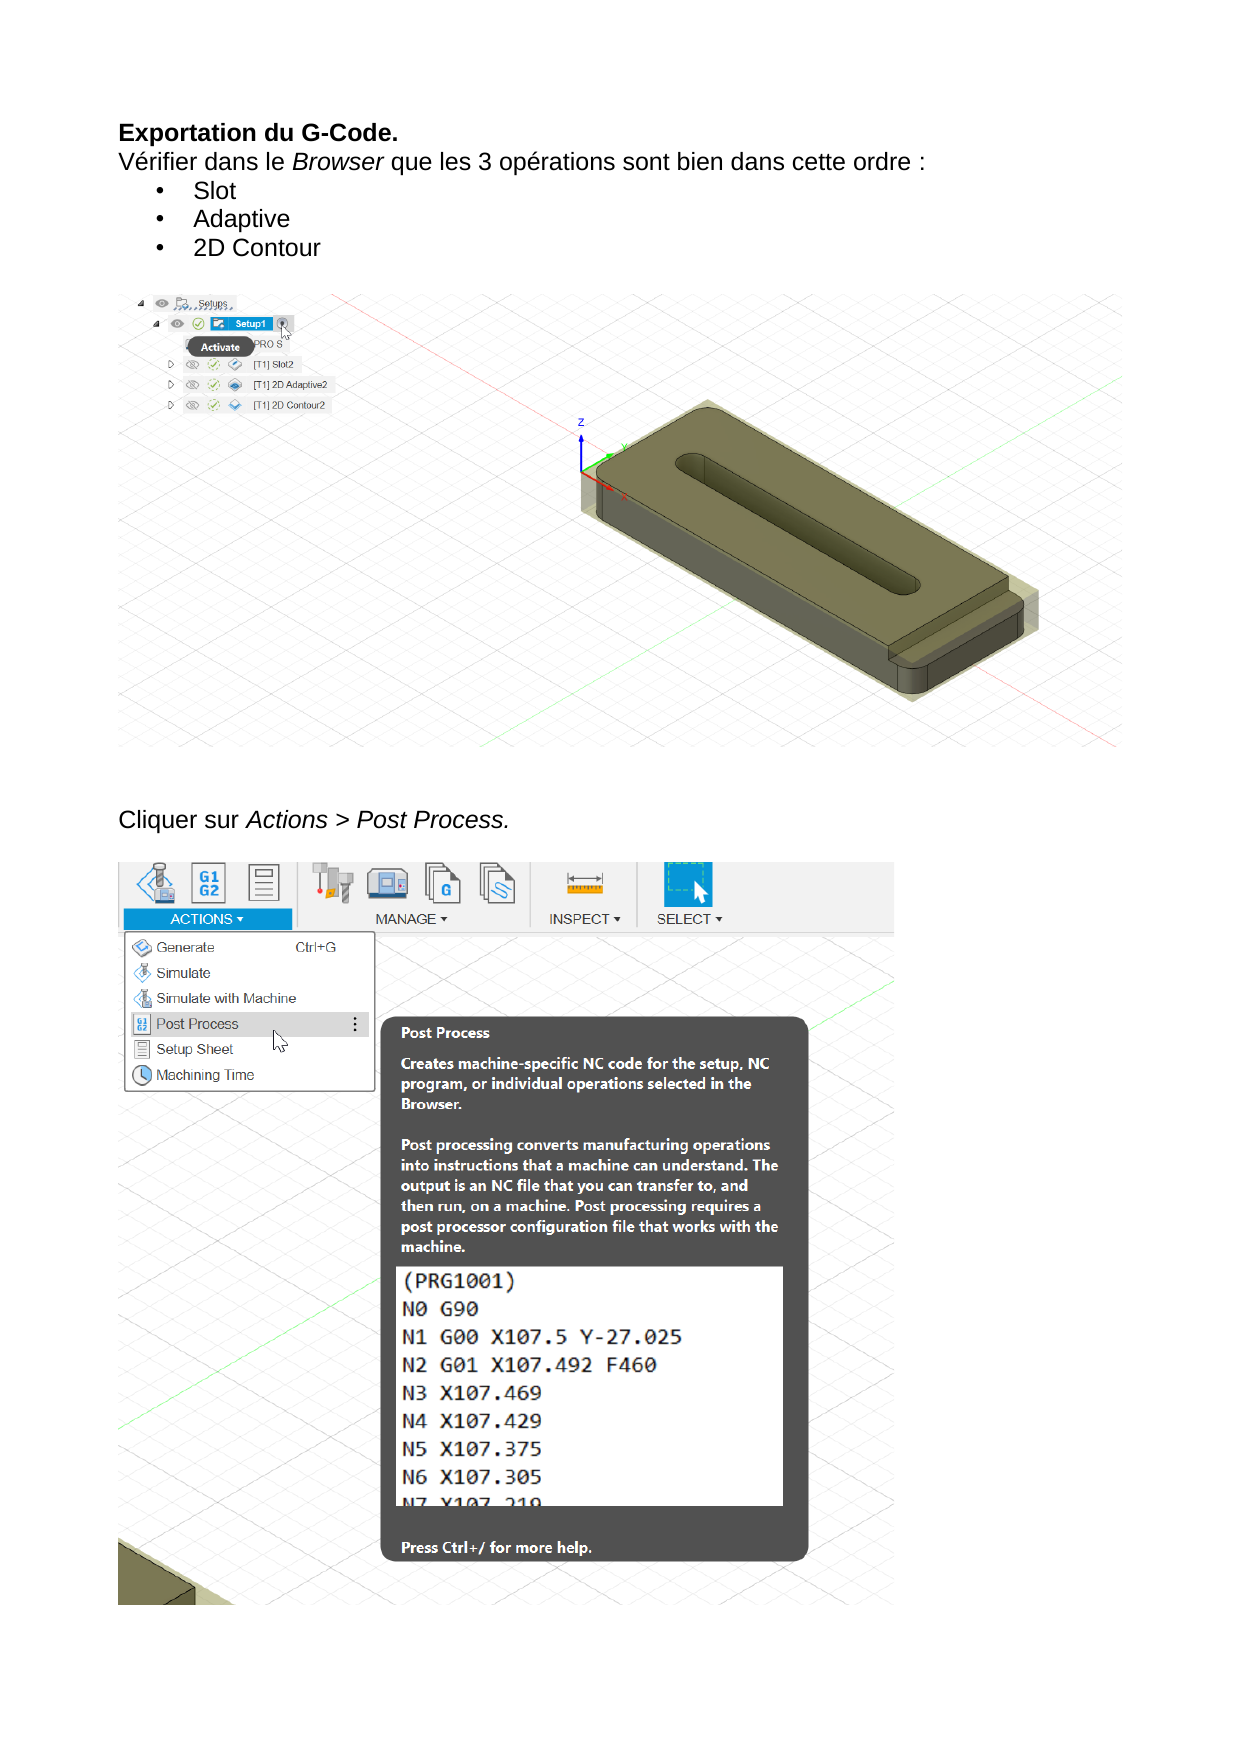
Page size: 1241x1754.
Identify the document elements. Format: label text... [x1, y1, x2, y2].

list 2D Contour [156, 233, 1122, 262]
text Exportation du G-Code. [118, 118, 1122, 147]
list Adaptive [156, 204, 1122, 233]
picture [118, 294, 1123, 747]
picture [695, 883, 706, 902]
list Slot [156, 176, 1122, 204]
picture [118, 862, 895, 1605]
text Vérifier dans le Browser que les 3 opérations sont bien dans cette ordre : [118, 147, 1122, 176]
text Cliquer sur Actions > Post Process. [118, 776, 1122, 862]
